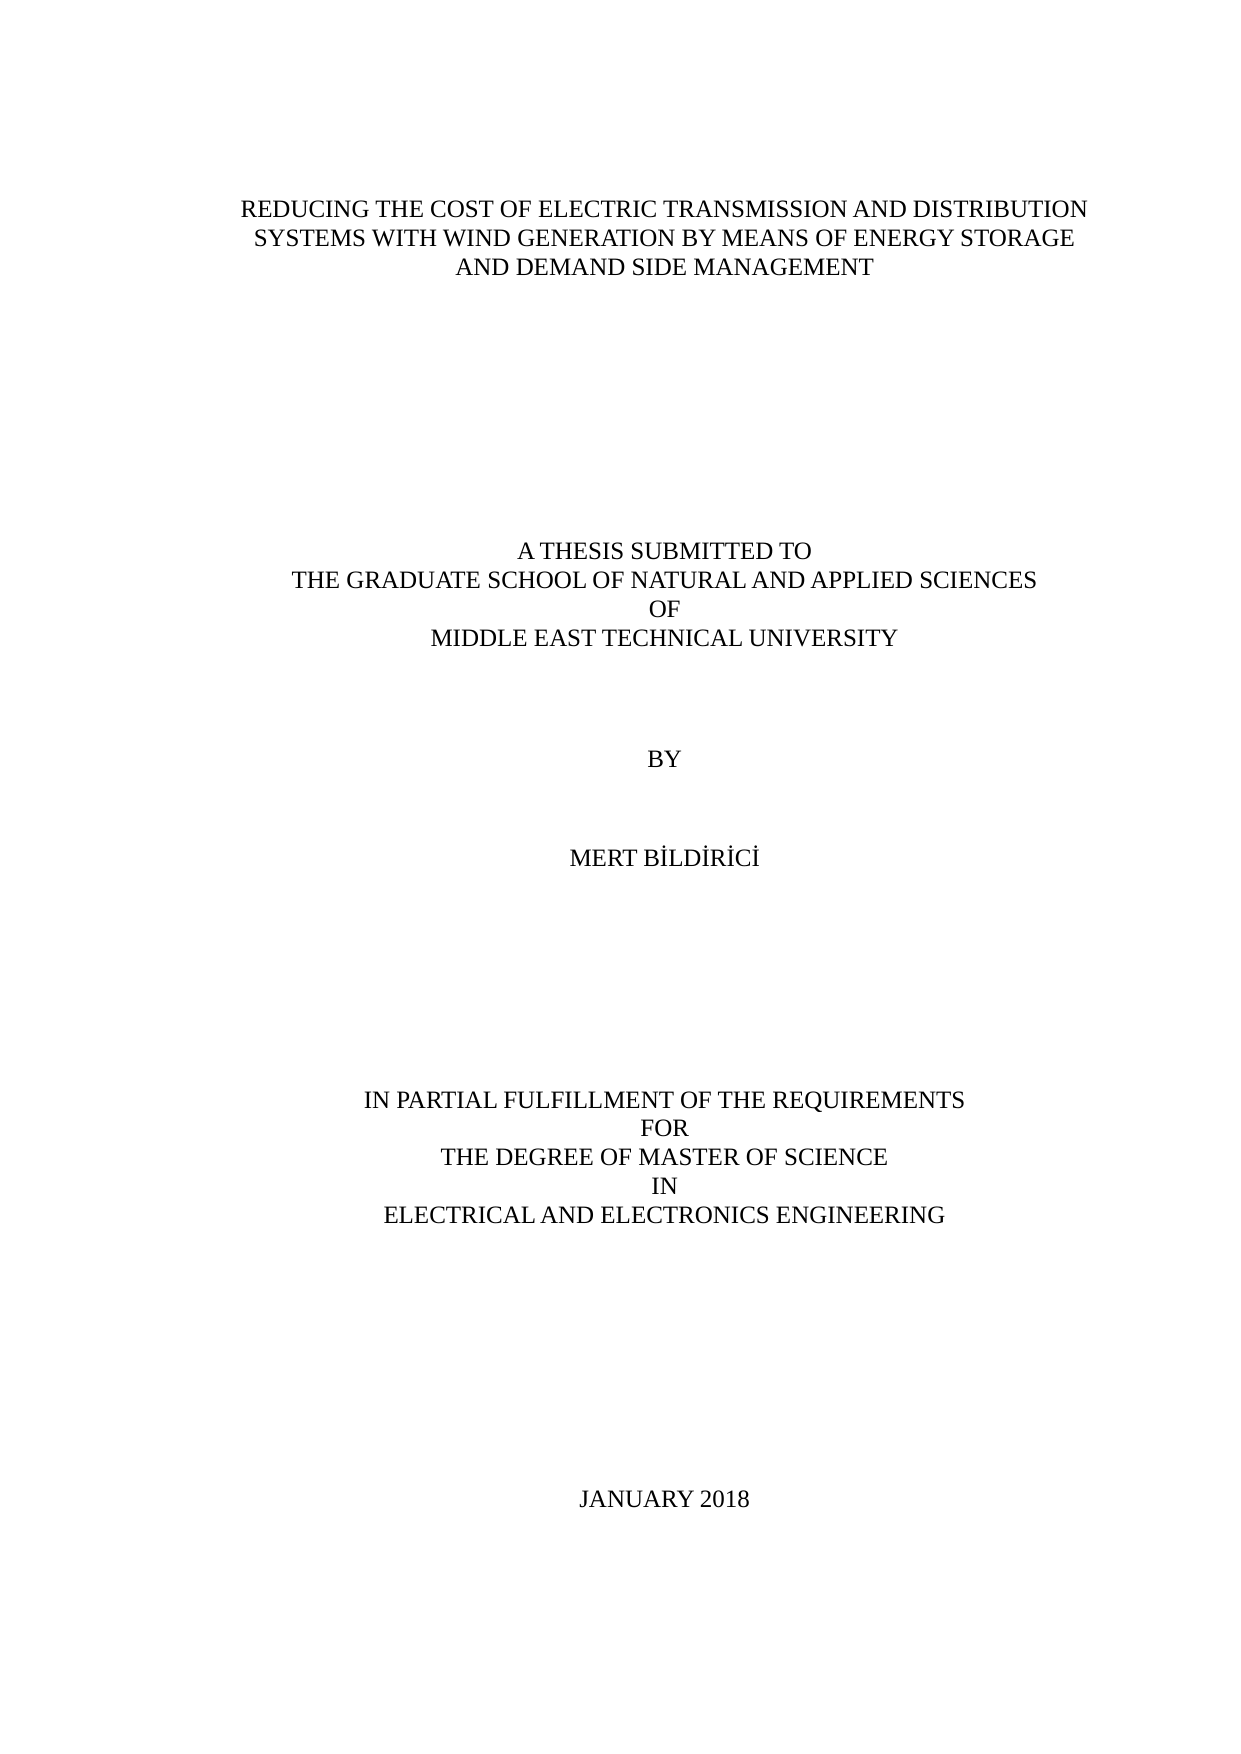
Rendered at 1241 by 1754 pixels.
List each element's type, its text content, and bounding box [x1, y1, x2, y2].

text IN [236, 1171, 1093, 1200]
text ELECTRICAL AND ELECTRONICS ENGINEERING [236, 1200, 1093, 1228]
text JANUARY 2018 [236, 1484, 1093, 1513]
text BY [236, 744, 1093, 773]
text THE GRADUATE SCHOOL OF NATURAL AND APPLIED SCIENCES [236, 565, 1093, 594]
text A THESIS SUBMITTED TO [236, 536, 1093, 565]
text REDUCING THE COST OF ELECTRIC TRANSMISSION AND DISTRIBUTION SYSTEMS WITH WIND GENERATION BY MEANS OF ENERGY STORAGE AND DEMAND SIDE MANAGEMENT [236, 194, 1093, 281]
text OF [236, 594, 1093, 623]
text MERT BİLDİRİCİ [236, 843, 1093, 872]
text MIDDLE EAST TECHNICAL UNIVERSITY [236, 623, 1093, 651]
text FOR [236, 1113, 1093, 1142]
text THE DEGREE OF MASTER OF SCIENCE [236, 1142, 1093, 1171]
text IN PARTIAL FULFILLMENT OF THE REQUIREMENTS [236, 1085, 1093, 1113]
